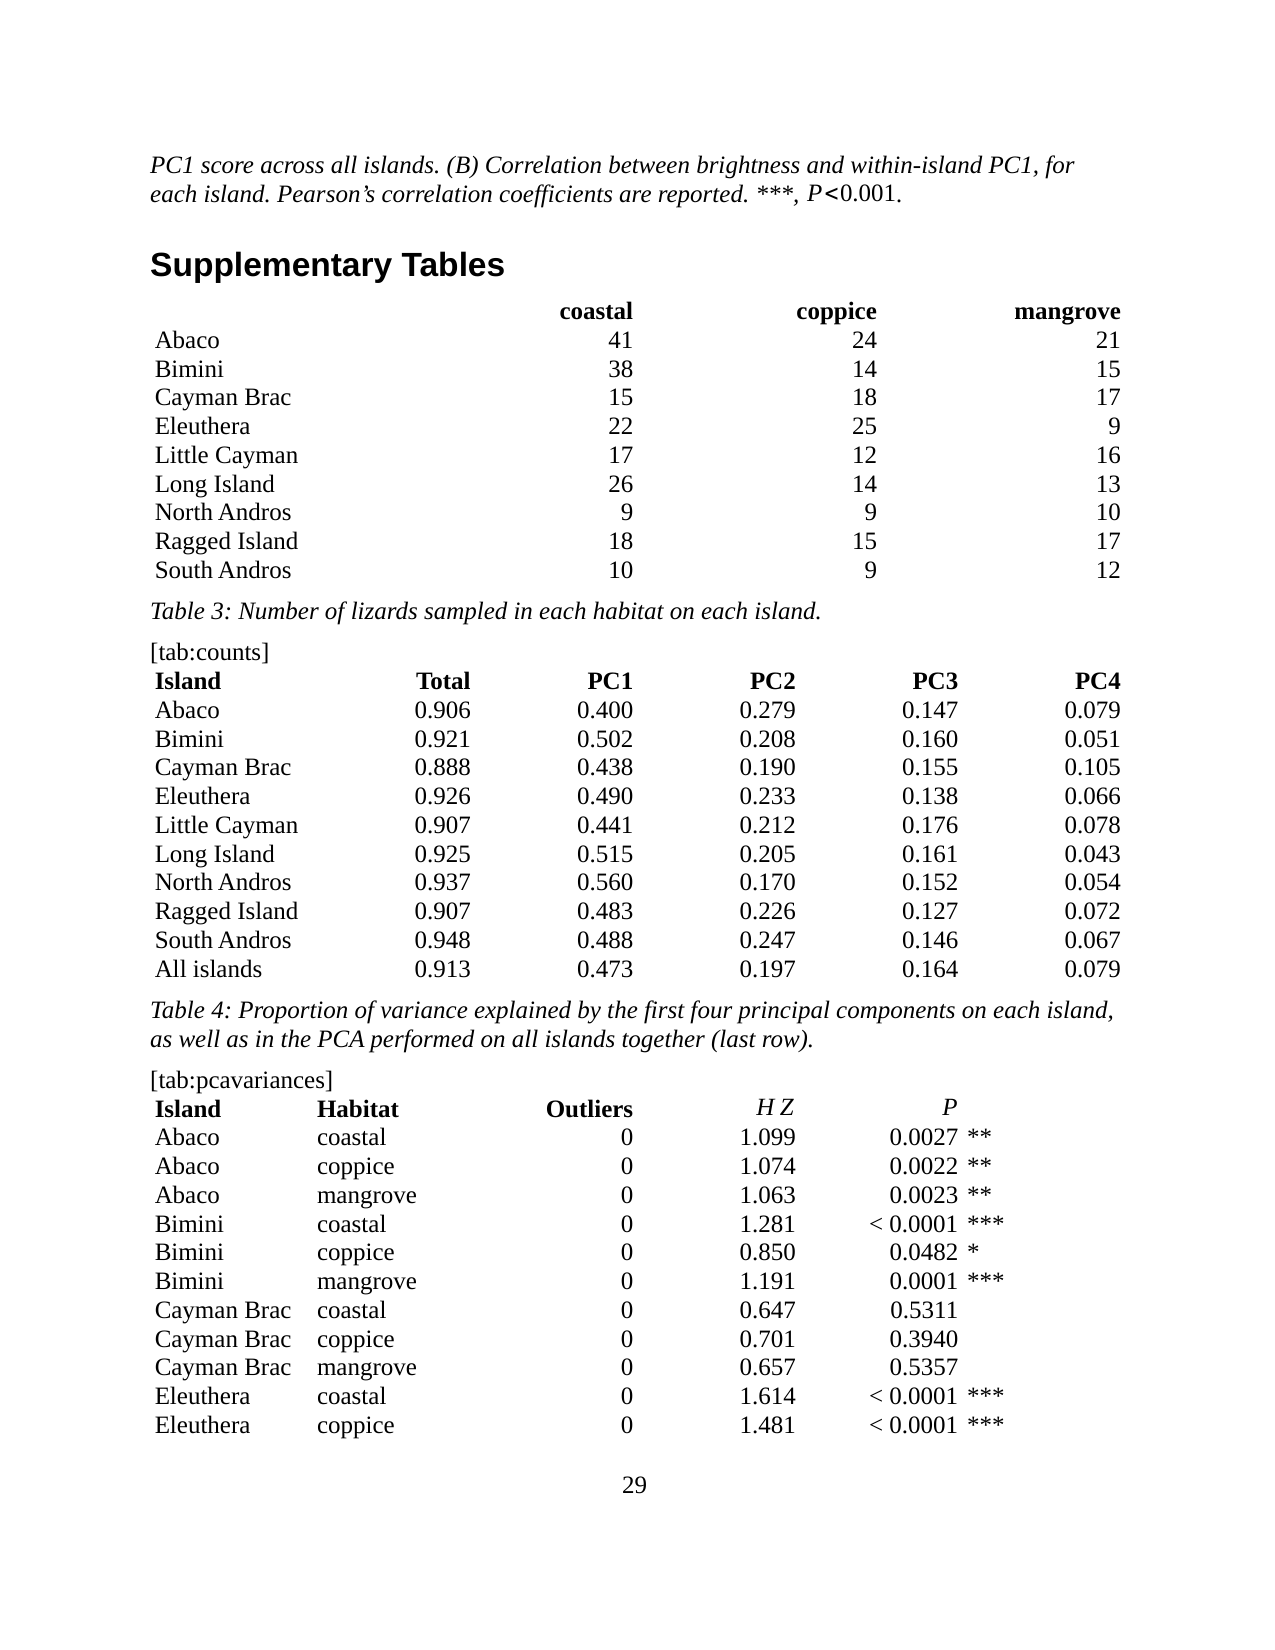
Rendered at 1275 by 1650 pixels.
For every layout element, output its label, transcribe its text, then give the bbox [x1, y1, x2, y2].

table_cell 0.560 [475, 868, 637, 896]
table_cell 0.212 [638, 810, 800, 839]
table_cell 0.948 [313, 925, 475, 954]
table_cell 13 [881, 469, 1125, 497]
table_cell 17 [394, 440, 637, 469]
table_cell 0.647 [638, 1295, 800, 1324]
table_cell 0.907 [313, 896, 475, 925]
table_cell 0 [475, 1295, 637, 1324]
table_cell 0.078 [963, 810, 1125, 839]
table_cell North Andros [150, 498, 394, 526]
table_cell 10 [881, 498, 1125, 526]
table_cell Cayman Brac [150, 1295, 312, 1324]
table_header [638, 1094, 800, 1122]
table_cell 0.913 [313, 954, 475, 982]
table_cell Abaco [150, 695, 312, 724]
table_cell 0.0001 [800, 1266, 962, 1295]
table_cell 0.161 [800, 839, 962, 867]
table_cell 0 [475, 1324, 637, 1352]
table_cell 0.147 [800, 695, 962, 724]
table_cell 0.072 [963, 896, 1125, 925]
table_header Total [313, 666, 475, 695]
table_cell Cayman Brac [150, 1353, 312, 1381]
table_cell 1.099 [638, 1123, 800, 1151]
table_cell ** [963, 1180, 1125, 1209]
table_cell 0.190 [638, 753, 800, 781]
table_cell North Andros [150, 868, 312, 896]
table_cell Ragged Island [150, 896, 312, 925]
table_cell mangrove [313, 1266, 475, 1295]
table_cell 0.490 [475, 781, 637, 810]
table_cell 0 [475, 1381, 637, 1410]
table_cell Bimini [150, 1238, 312, 1266]
table_cell coppice [313, 1410, 475, 1439]
table_cell Eleuthera [150, 1381, 312, 1410]
table_cell *** [963, 1266, 1125, 1295]
table_cell 0.3940 [800, 1324, 962, 1352]
table_cell 0 [475, 1238, 637, 1266]
table_cell 0.152 [800, 868, 962, 896]
table_cell * [963, 1238, 1125, 1266]
table_cell 10 [394, 555, 637, 584]
table_cell Cayman Brac [150, 1324, 312, 1352]
table_cell South Andros [150, 555, 394, 584]
table_cell 0.279 [638, 695, 800, 724]
table_cell 15 [638, 526, 881, 555]
table_cell South Andros [150, 925, 312, 954]
table_cell Long Island [150, 839, 312, 867]
table_cell 0.170 [638, 868, 800, 896]
table_cell < 0.0001 [800, 1381, 962, 1410]
table_cell Bimini [150, 1209, 312, 1237]
table_cell ** [963, 1123, 1125, 1151]
table_cell *** [963, 1381, 1125, 1410]
table_cell 0.079 [963, 954, 1125, 982]
table_cell 0.0027 [800, 1123, 962, 1151]
table_cell coastal [313, 1209, 475, 1237]
table_cell 0.233 [638, 781, 800, 810]
table_cell *** [963, 1209, 1125, 1237]
table_cell Bimini [150, 724, 312, 752]
table_cell 1.063 [638, 1180, 800, 1209]
table_cell < 0.0001 [800, 1209, 962, 1237]
table_cell Cayman Brac [150, 383, 394, 411]
table_cell 0.054 [963, 868, 1125, 896]
table_cell 0 [475, 1151, 637, 1180]
table_cell mangrove [313, 1353, 475, 1381]
table_cell Cayman Brac [150, 753, 312, 781]
table_cell 0 [475, 1209, 637, 1237]
table_cell 0.441 [475, 810, 637, 839]
table_cell 0.906 [313, 695, 475, 724]
table_cell 1.614 [638, 1381, 800, 1410]
table_cell 1.074 [638, 1151, 800, 1180]
table_cell 0.937 [313, 868, 475, 896]
table_header PC3 [800, 666, 962, 695]
table_header PC1 [475, 666, 637, 695]
table_cell 0.907 [313, 810, 475, 839]
text [tab:pcavariances] [150, 1065, 1125, 1094]
table_cell 0.0482 [800, 1238, 962, 1266]
table_header [800, 1094, 962, 1122]
table_cell 0.701 [638, 1324, 800, 1352]
table_cell coastal [313, 1381, 475, 1410]
text [tab:counts] [150, 637, 1125, 666]
table_cell 0.0022 [800, 1151, 962, 1180]
table_cell Bimini [150, 354, 394, 382]
table_header Island [150, 666, 312, 695]
table_cell 0 [475, 1180, 637, 1209]
table_cell Little Cayman [150, 440, 394, 469]
table_cell [963, 1324, 1125, 1352]
table_header coastal [394, 296, 637, 325]
table_cell 24 [638, 325, 881, 354]
table_cell 0.5311 [800, 1295, 962, 1324]
table_cell 0.247 [638, 925, 800, 954]
table_cell 0.079 [963, 695, 1125, 724]
table_cell 0.0023 [800, 1180, 962, 1209]
table_header mangrove [881, 296, 1125, 325]
table_cell 15 [881, 354, 1125, 382]
table_cell 0.925 [313, 839, 475, 867]
table_header [150, 296, 394, 325]
table_cell All islands [150, 954, 312, 982]
table_cell 0.205 [638, 839, 800, 867]
table_cell Abaco [150, 1180, 312, 1209]
subtitle Supplementary Tables [150, 245, 1125, 284]
table_cell 15 [394, 383, 637, 411]
table_cell 0.067 [963, 925, 1125, 954]
table_cell 9 [638, 498, 881, 526]
table_cell 0.488 [475, 925, 637, 954]
table_cell 1.191 [638, 1266, 800, 1295]
table_cell 0.400 [475, 695, 637, 724]
table_cell Eleuthera [150, 781, 312, 810]
table_cell 16 [881, 440, 1125, 469]
table_cell 0.066 [963, 781, 1125, 810]
table_cell Ragged Island [150, 526, 394, 555]
table_cell Long Island [150, 469, 394, 497]
table_cell 17 [881, 526, 1125, 555]
table_header coppice [638, 296, 881, 325]
table_cell 0.146 [800, 925, 962, 954]
table_header Outliers [475, 1094, 637, 1122]
table_cell 1.281 [638, 1209, 800, 1237]
table_cell mangrove [313, 1180, 475, 1209]
table_header PC2 [638, 666, 800, 695]
table_cell 0.226 [638, 896, 800, 925]
table_cell 18 [394, 526, 637, 555]
table_cell 14 [638, 354, 881, 382]
table_cell coastal [313, 1123, 475, 1151]
table_cell 0.473 [475, 954, 637, 982]
table_cell *** [963, 1410, 1125, 1439]
table_header PC4 [963, 666, 1125, 695]
text Table 4: Proportion of variance explained by the first four principal components on each island, as well as in the PCA performed on all islands together (last row). [150, 995, 1125, 1052]
table_cell 0.850 [638, 1238, 800, 1266]
table_cell Little Cayman [150, 810, 312, 839]
table_cell 25 [638, 411, 881, 440]
table_cell 0.515 [475, 839, 637, 867]
table_cell [963, 1295, 1125, 1324]
table_cell 12 [881, 555, 1125, 584]
table_cell 0 [475, 1123, 637, 1151]
table_cell Abaco [150, 325, 394, 354]
table_cell ** [963, 1151, 1125, 1180]
table_cell 0.138 [800, 781, 962, 810]
table_cell 38 [394, 354, 637, 382]
table_cell Eleuthera [150, 1410, 312, 1439]
table_cell 0.657 [638, 1353, 800, 1381]
table_cell Abaco [150, 1123, 312, 1151]
table_cell 0 [475, 1353, 637, 1381]
table_cell 0.105 [963, 753, 1125, 781]
table_cell 0.438 [475, 753, 637, 781]
table_cell 9 [881, 411, 1125, 440]
table_cell 0.888 [313, 753, 475, 781]
table_cell 1.481 [638, 1410, 800, 1439]
table_cell 17 [881, 383, 1125, 411]
table_cell 0.5357 [800, 1353, 962, 1381]
table_cell coastal [313, 1295, 475, 1324]
table_cell 18 [638, 383, 881, 411]
table_header Habitat [313, 1094, 475, 1122]
text Table 3: Number of lizards sampled in each habitat on each island. [150, 596, 1125, 625]
table_cell Eleuthera [150, 411, 394, 440]
table_cell [963, 1353, 1125, 1381]
table_cell 22 [394, 411, 637, 440]
text PC1 score across all islands. (B) Correlation between brightness and within-island PC1, for each island. Pearson’s correlation coefficients are reported. ***, . [150, 150, 1125, 207]
table_cell 0.043 [963, 839, 1125, 867]
table_cell 0.921 [313, 724, 475, 752]
table_header [963, 1094, 1125, 1122]
table_cell 0.208 [638, 724, 800, 752]
table_cell 21 [881, 325, 1125, 354]
table_cell 26 [394, 469, 637, 497]
table_cell coppice [313, 1238, 475, 1266]
table_cell 0.127 [800, 896, 962, 925]
table_cell < 0.0001 [800, 1410, 962, 1439]
table_cell 0 [475, 1266, 637, 1295]
table_cell 0.164 [800, 954, 962, 982]
table_cell 0.160 [800, 724, 962, 752]
table_cell 14 [638, 469, 881, 497]
table_cell coppice [313, 1324, 475, 1352]
table_cell 0.502 [475, 724, 637, 752]
table_cell 0.051 [963, 724, 1125, 752]
table_cell 12 [638, 440, 881, 469]
table_cell 0.197 [638, 954, 800, 982]
table_cell 9 [394, 498, 637, 526]
table_cell Abaco [150, 1151, 312, 1180]
table_cell 0.926 [313, 781, 475, 810]
table_cell 0.176 [800, 810, 962, 839]
table_cell 0.483 [475, 896, 637, 925]
table_header Island [150, 1094, 312, 1122]
table_cell 9 [638, 555, 881, 584]
table_cell 0 [475, 1410, 637, 1439]
table_cell 41 [394, 325, 637, 354]
table_cell Bimini [150, 1266, 312, 1295]
table_cell coppice [313, 1151, 475, 1180]
table_cell 0.155 [800, 753, 962, 781]
